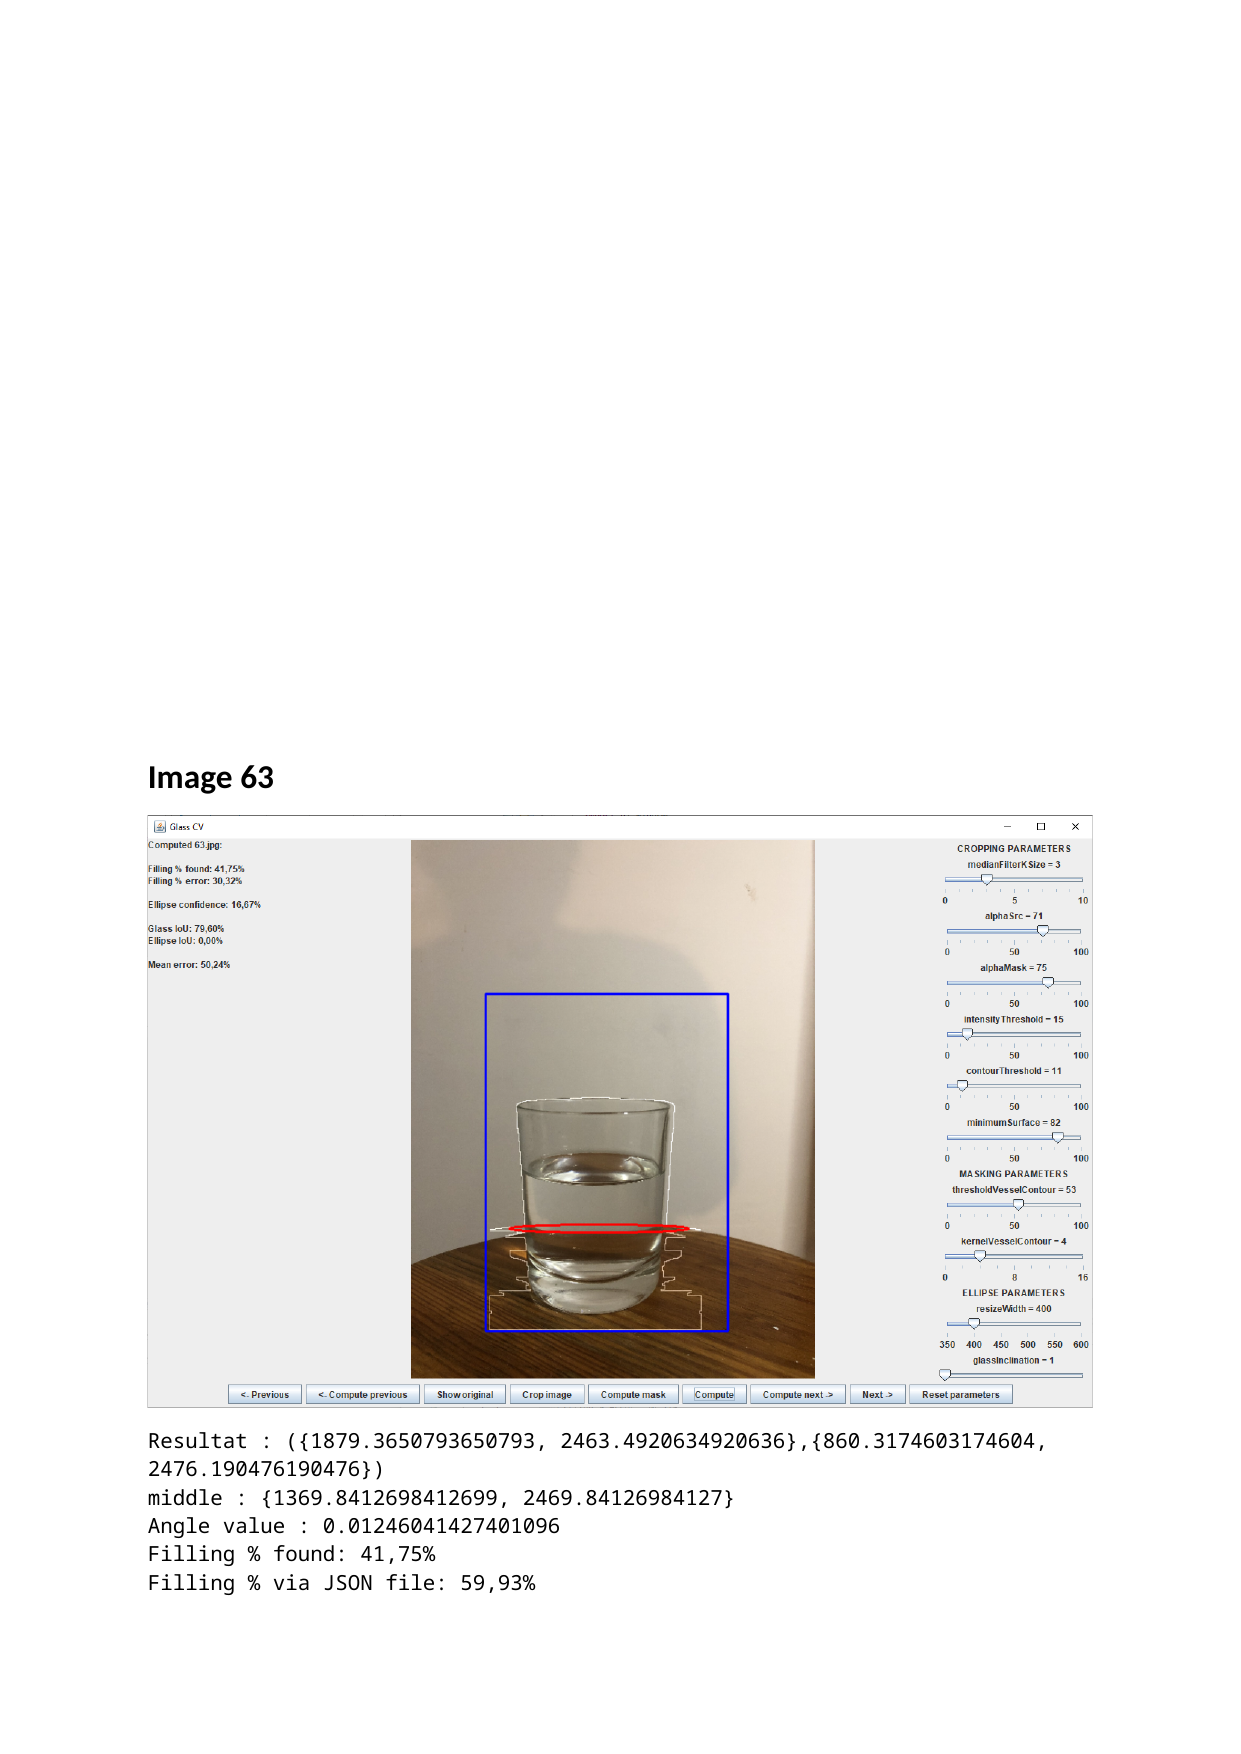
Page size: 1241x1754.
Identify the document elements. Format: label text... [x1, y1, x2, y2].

text Resultat : ({1879.3650793650793, 2463.4920634920636},{860.3174603174604, 2476.190476190476}) [148, 1426, 1093, 1483]
text Filling % found: 41,75% [148, 1539, 1093, 1568]
text Image 63 [148, 756, 1093, 796]
text Angle value : 0.01246041427401096 [148, 1511, 1093, 1539]
text middle : {1369.8412698412699, 2469.84126984127} [148, 1483, 1093, 1511]
text Filling % via JSON file: 59,93% [148, 1568, 1093, 1596]
